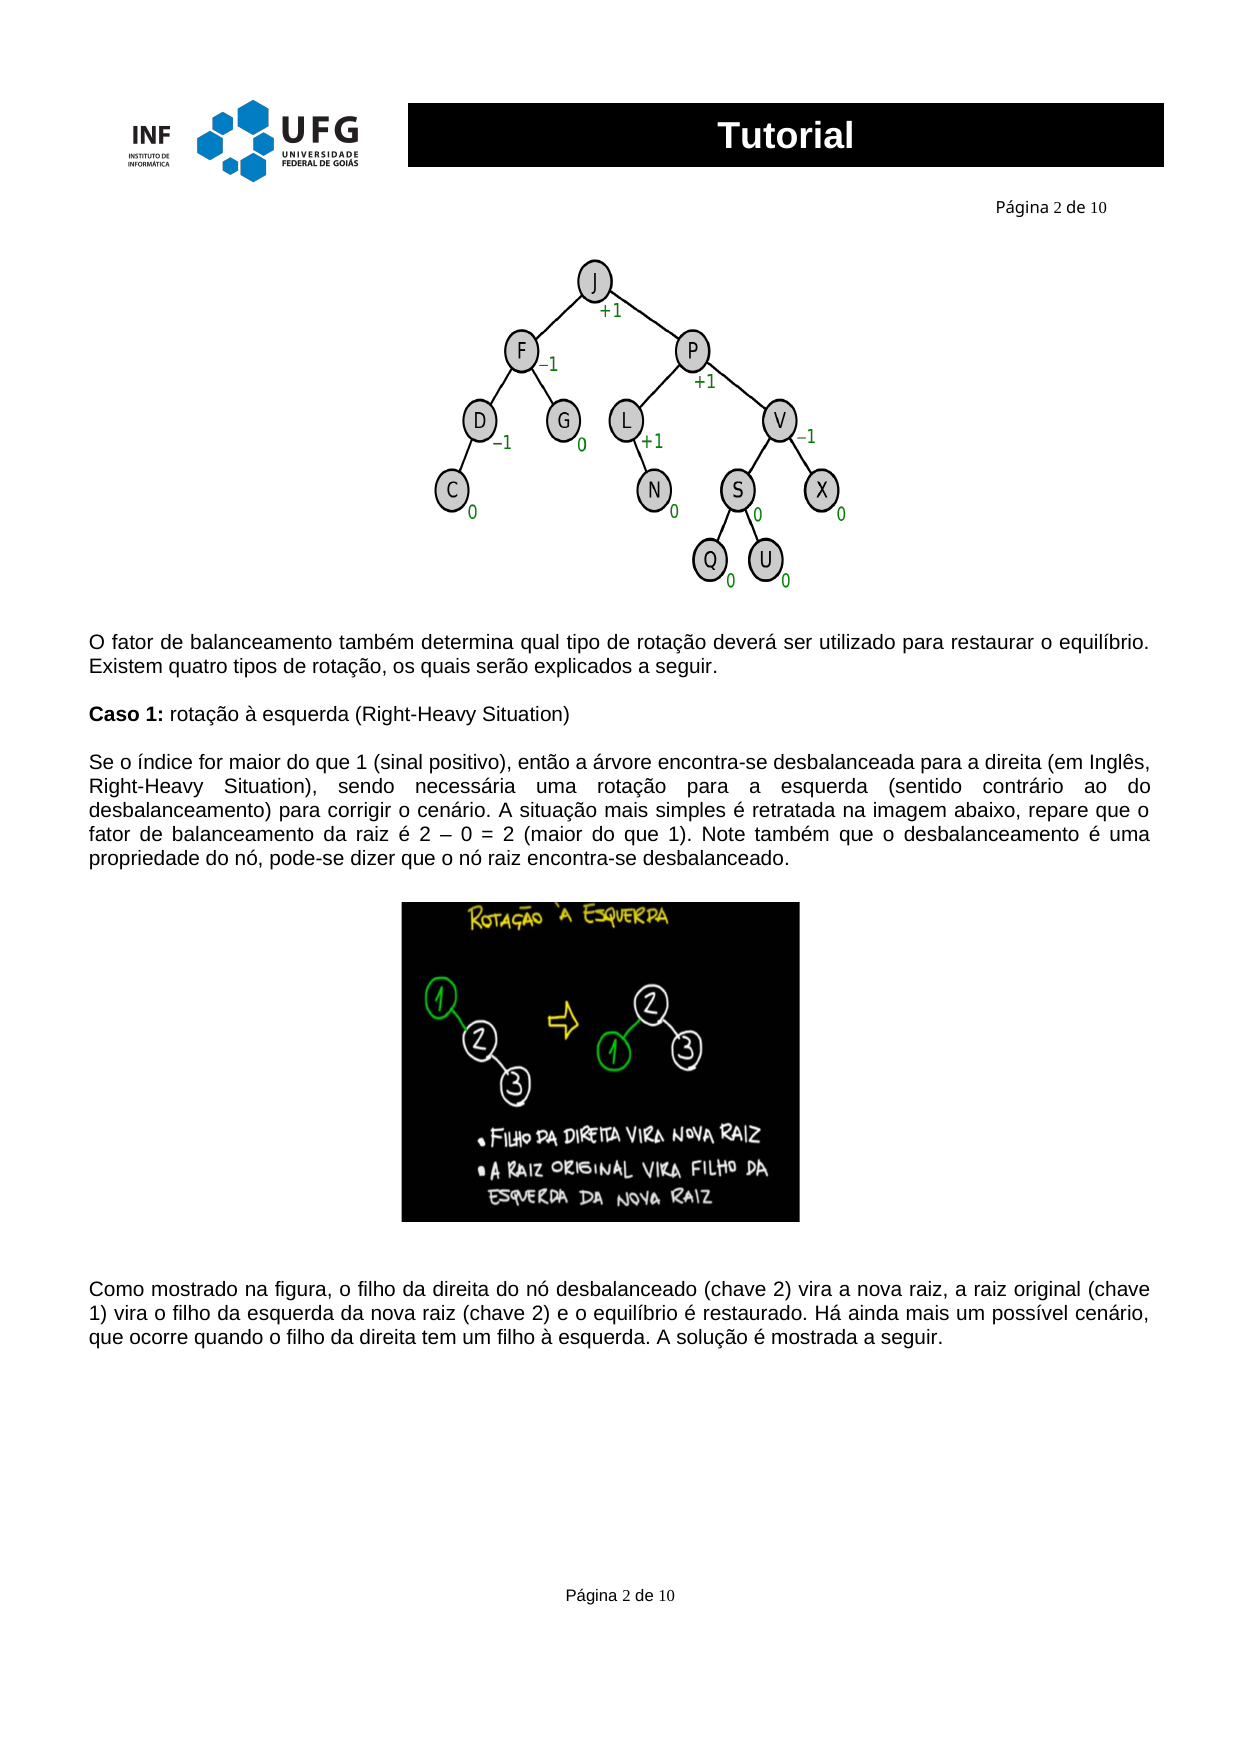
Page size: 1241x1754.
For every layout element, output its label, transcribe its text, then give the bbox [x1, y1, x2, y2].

picture [126, 97, 363, 186]
text Se o índice for maior do que 1 (sinal positivo), então a árvore encontra-se desbalanceada para a direita (em Inglês, Right-Heavy Situation), sendo necessária uma rotação para a esquerda (sentido contrário ao do desbalanceamento) para corrigir o cenário. A situação mais simples é retratada na imagem abaixo, repare que o fator de balanceamento da raiz é 2 – 0 = 2 (maior do que 1). Note também que o desbalanceamento é uma propriedade do nó, pode-se dizer que o nó raiz encontra-se desbalanceado. [89, 750, 1152, 870]
text O fator de balanceamento também determina qual tipo de rotação deverá ser utilizado para restaurar o equilíbrio. Existem quatro tipos de rotação, os quais serão explicados a seguir. [89, 630, 1152, 678]
picture [432, 256, 847, 589]
text Caso 1: rotação à esquerda (Right-Heavy Situation) [89, 702, 1152, 726]
picture [401, 902, 800, 1222]
text Como mostrado na figura, o filho da direita do nó desbalanceado (chave 2) vira a nova raiz, a raiz original (chave 1) vira o filho da esquerda da nova raiz (chave 2) e o equilíbrio é restaurado. Há ainda mais um possível cenário, que ocorre quando o filho da direita tem um filho à esquerda. A solução é mostrada a seguir. [89, 1277, 1152, 1349]
